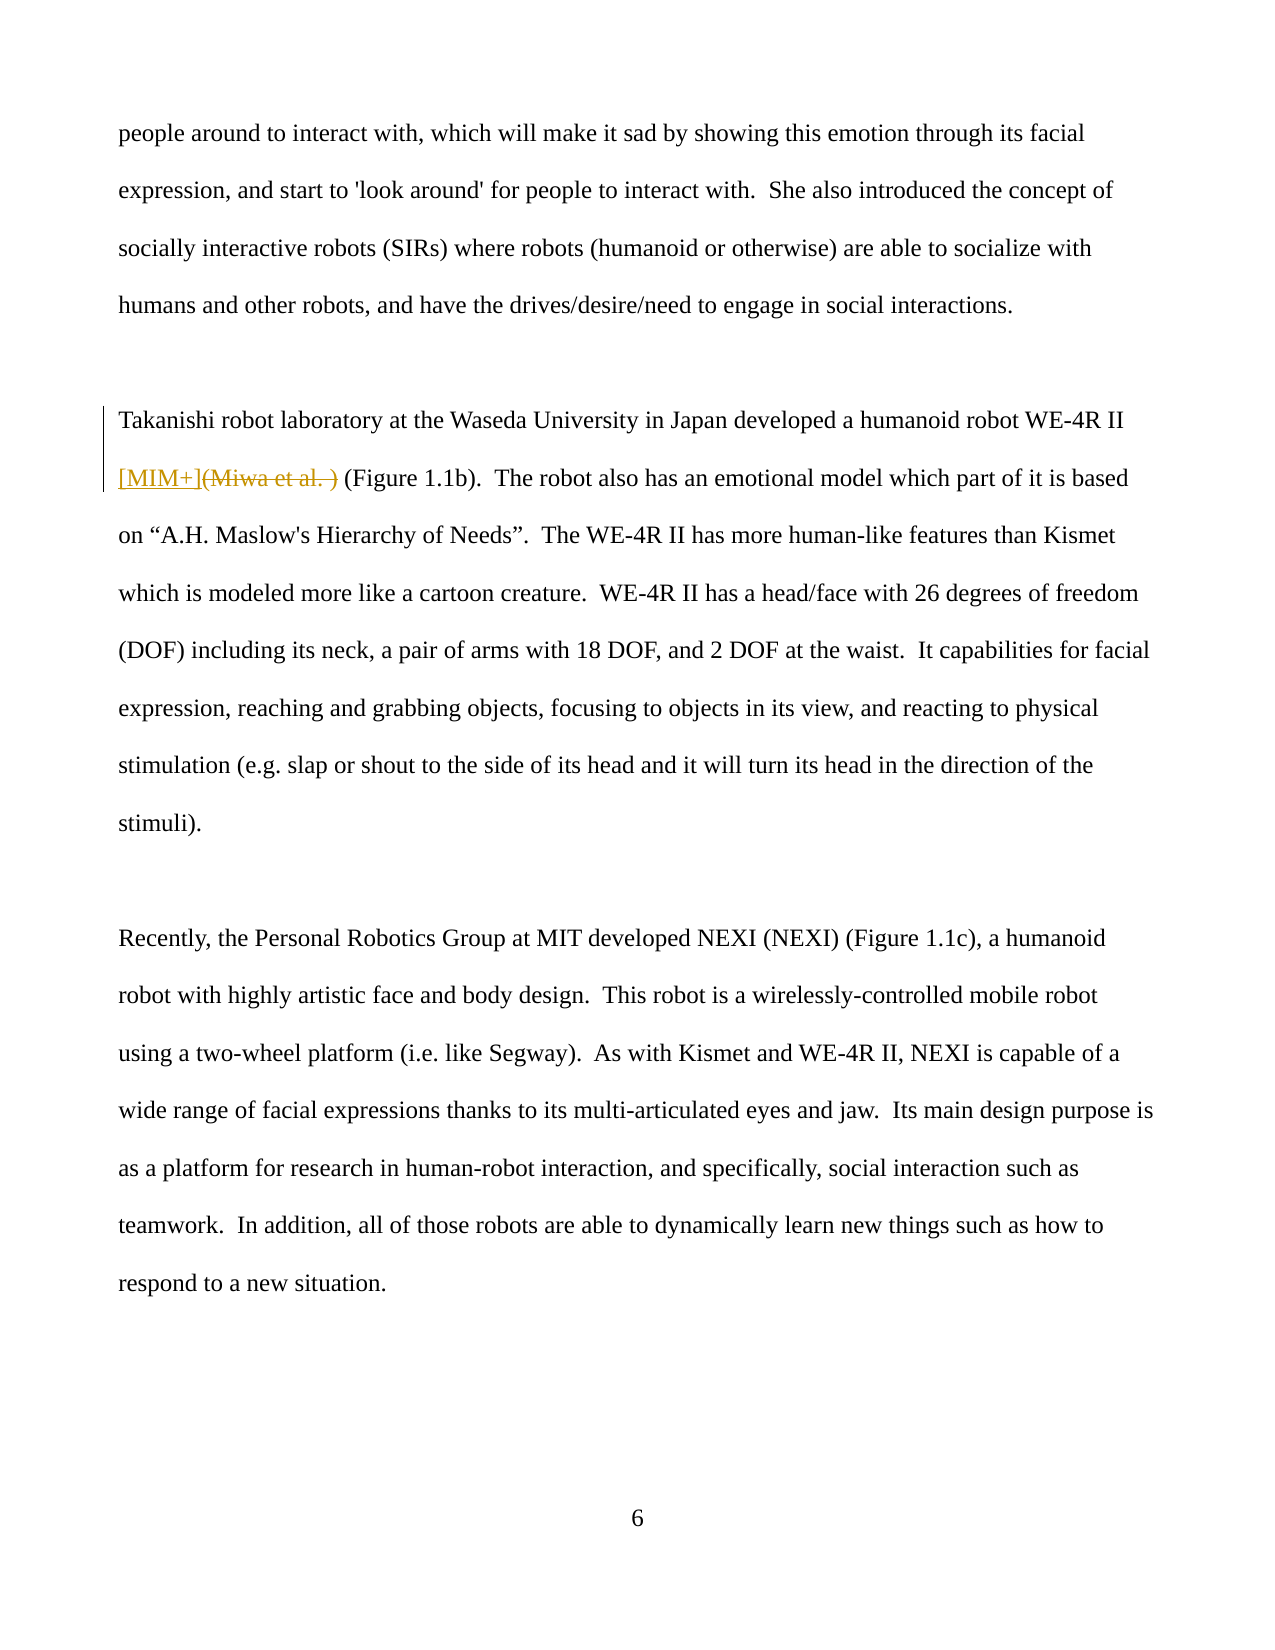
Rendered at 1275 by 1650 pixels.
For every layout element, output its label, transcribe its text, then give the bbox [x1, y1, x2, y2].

text people around to interact with, which will make it sad by showing this emotion through its facial expression, and start to 'look around' for people to interact with. She also introduced the concept of socially interactive robots (SIRs) where robots (humanoid or otherwise) are able to socialize with humans and other robots, and have the drives/desire/need to engage in social interactions. [118, 118, 1157, 319]
text Recently, the Personal Robotics Group at MIT developed NEXI (NEXI) (Figure 1.1c), a humanoid robot with highly artistic face and body design. This robot is a wirelessly-controlled mobile robot using a two-wheel platform (i.e. like Segway). As with Kismet and WE-4R II, NEXI is capable of a wide range of facial expressions thanks to its multi-articulated eyes and jaw. Its main design purpose is as a platform for research in human-robot interaction, and specifically, social interaction such as teamwork. In addition, all of those robots are able to dynamically learn new things such as how to respond to a new situation. [118, 923, 1157, 1297]
text Takanishi robot laboratory at the Waseda University in Japan developed a humanoid robot WE-4R II [MIM+] (Figure 1.1b). The robot also has an emotional model which part of it is based on “A.H. Maslow's Hierarchy of Needs”. The WE-4R II has more human-like features than Kismet which is modeled more like a cartoon creature. WE-4R II has a head/face with 26 degrees of freedom (DOF) including its neck, a pair of arms with 18 DOF, and 2 DOF at the waist. It capabilities for facial expression, reaching and grabbing objects, focusing to objects in its view, and reacting to physical stimulation (e.g. slap or shout to the side of its head and it will turn its head in the direction of the stimuli). [118, 406, 1157, 837]
